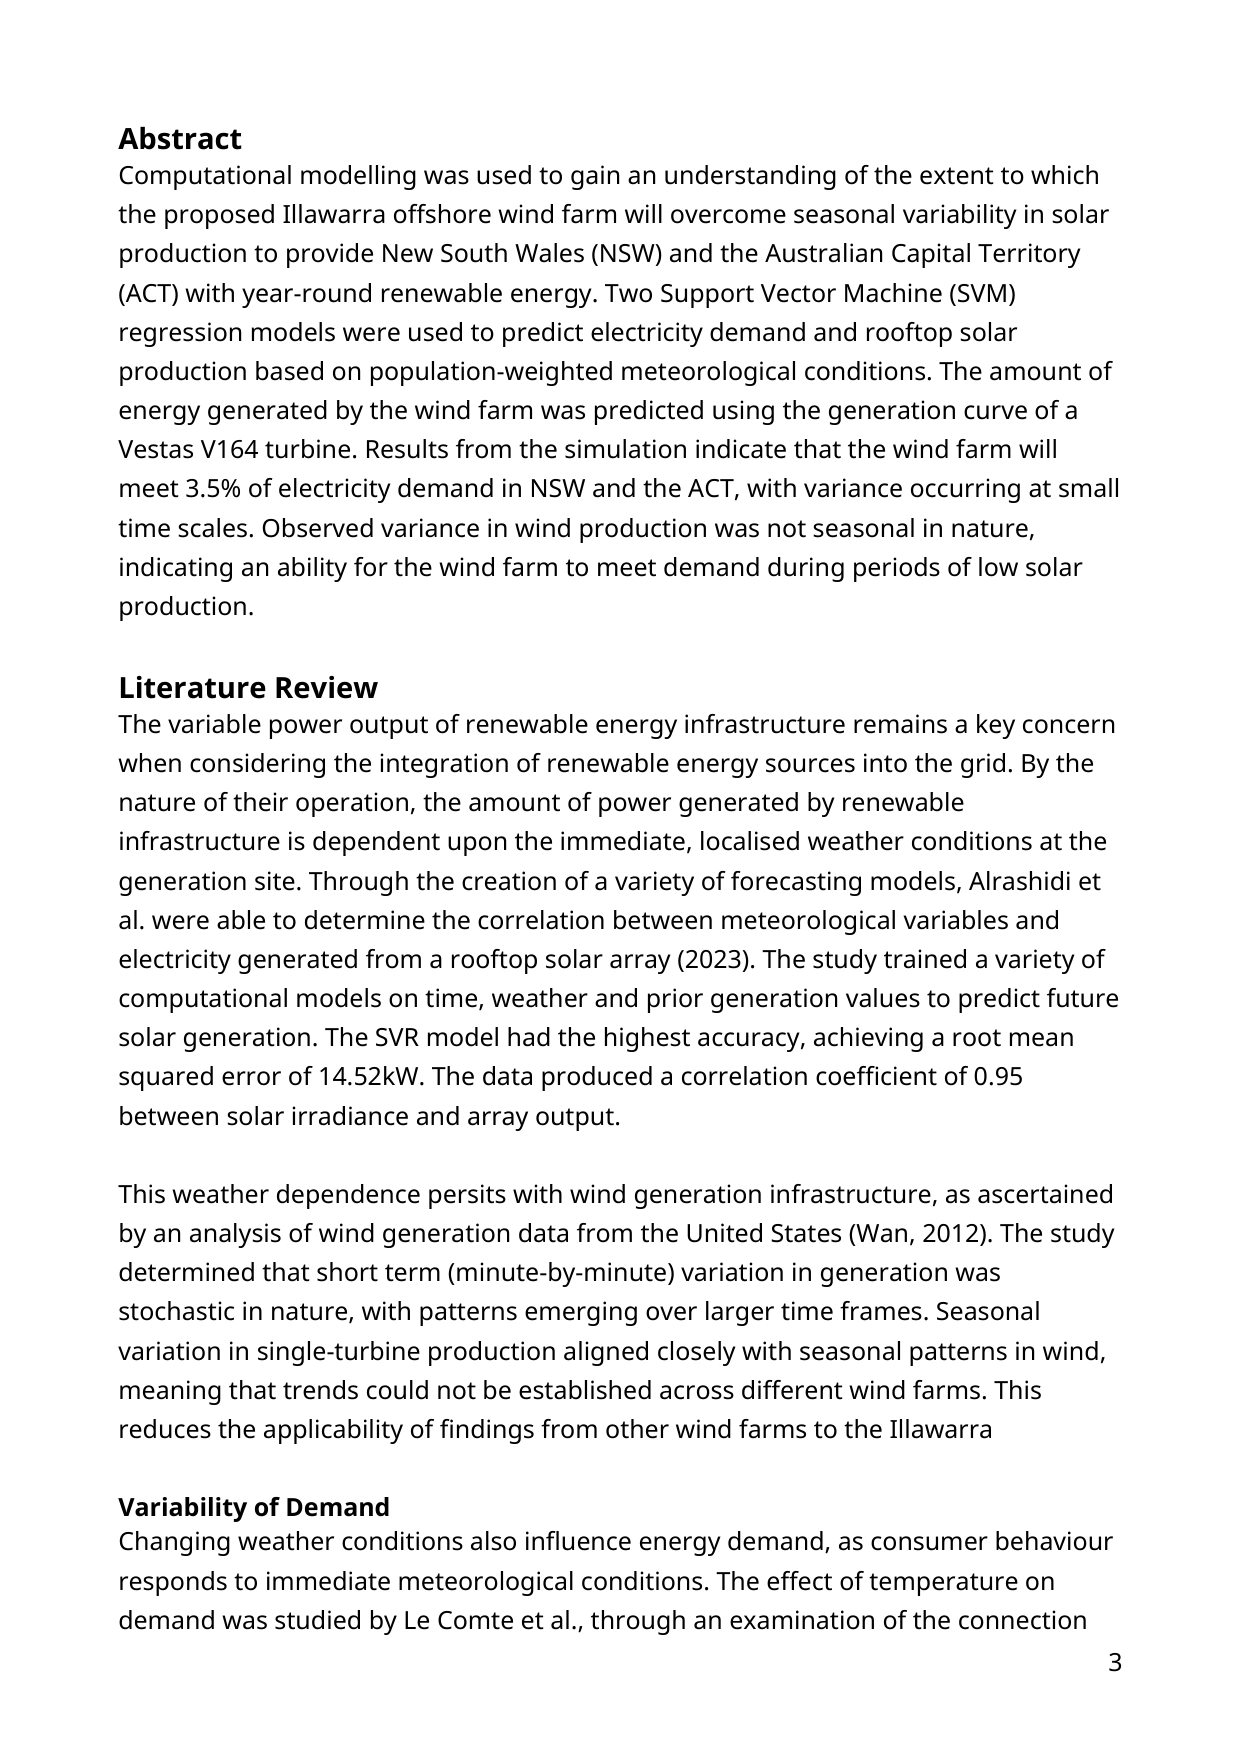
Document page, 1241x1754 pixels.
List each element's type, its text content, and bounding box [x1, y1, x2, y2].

text The variable power output of renewable energy infrastructure remains a key concern when considering the integration of renewable energy sources into the grid. By the nature of their operation, the amount of power generated by renewable infrastructure is dependent upon the immediate, localised weather conditions at the generation site. Through the creation of a variety of forecasting models, Alrashidi et al. were able to determine the correlation between meteorological variables and electricity generated from a rooftop solar array (2023). The study trained a variety of computational models on time, weather and prior generation values to predict future solar generation. The SVR model had the highest accuracy, achieving a root mean squared error of 14.52kW. The data produced a correlation coefficient of 0.95 between solar irradiance and array output. [118, 707, 1122, 1132]
subtitle Literature Review [118, 667, 1122, 707]
subtitle Abstract [118, 118, 1122, 158]
text Changing weather conditions also influence energy demand, as consumer behaviour responds to immediate meteorological conditions. The effect of temperature on demand was studied by Le Comte et al., through an examination of the connection [118, 1524, 1122, 1636]
subtitle Variability of Demand [118, 1490, 1122, 1524]
text This weather dependence persits with wind generation infrastructure, as ascertained by an analysis of wind generation data from the United States (Wan, 2012). The study determined that short term (minute-by-minute) variation in generation was stochastic in nature, with patterns emerging over larger time frames. Seasonal variation in single-turbine production aligned closely with seasonal patterns in wind, meaning that trends could not be established across different wind farms. This reduces the applicability of findings from other wind farms to the Illawarra [118, 1177, 1122, 1446]
text Computational modelling was used to gain an understanding of the extent to which the proposed Illawarra offshore wind farm will overcome seasonal variability in solar production to provide New South Wales (NSW) and the Australian Capital Territory (ACT) with year-round renewable energy. Two Support Vector Machine (SVM) regression models were used to predict electricity demand and rooftop solar production based on population-weighted meteorological conditions. The amount of energy generated by the wind farm was predicted using the generation curve of a Vestas V164 turbine. Results from the simulation indicate that the wind farm will meet 3.5% of electricity demand in NSW and the ACT, with variance occurring at small time scales. Observed variance in wind production was not seasonal in nature, indicating an ability for the wind farm to meet demand during periods of low solar production. [118, 158, 1122, 623]
